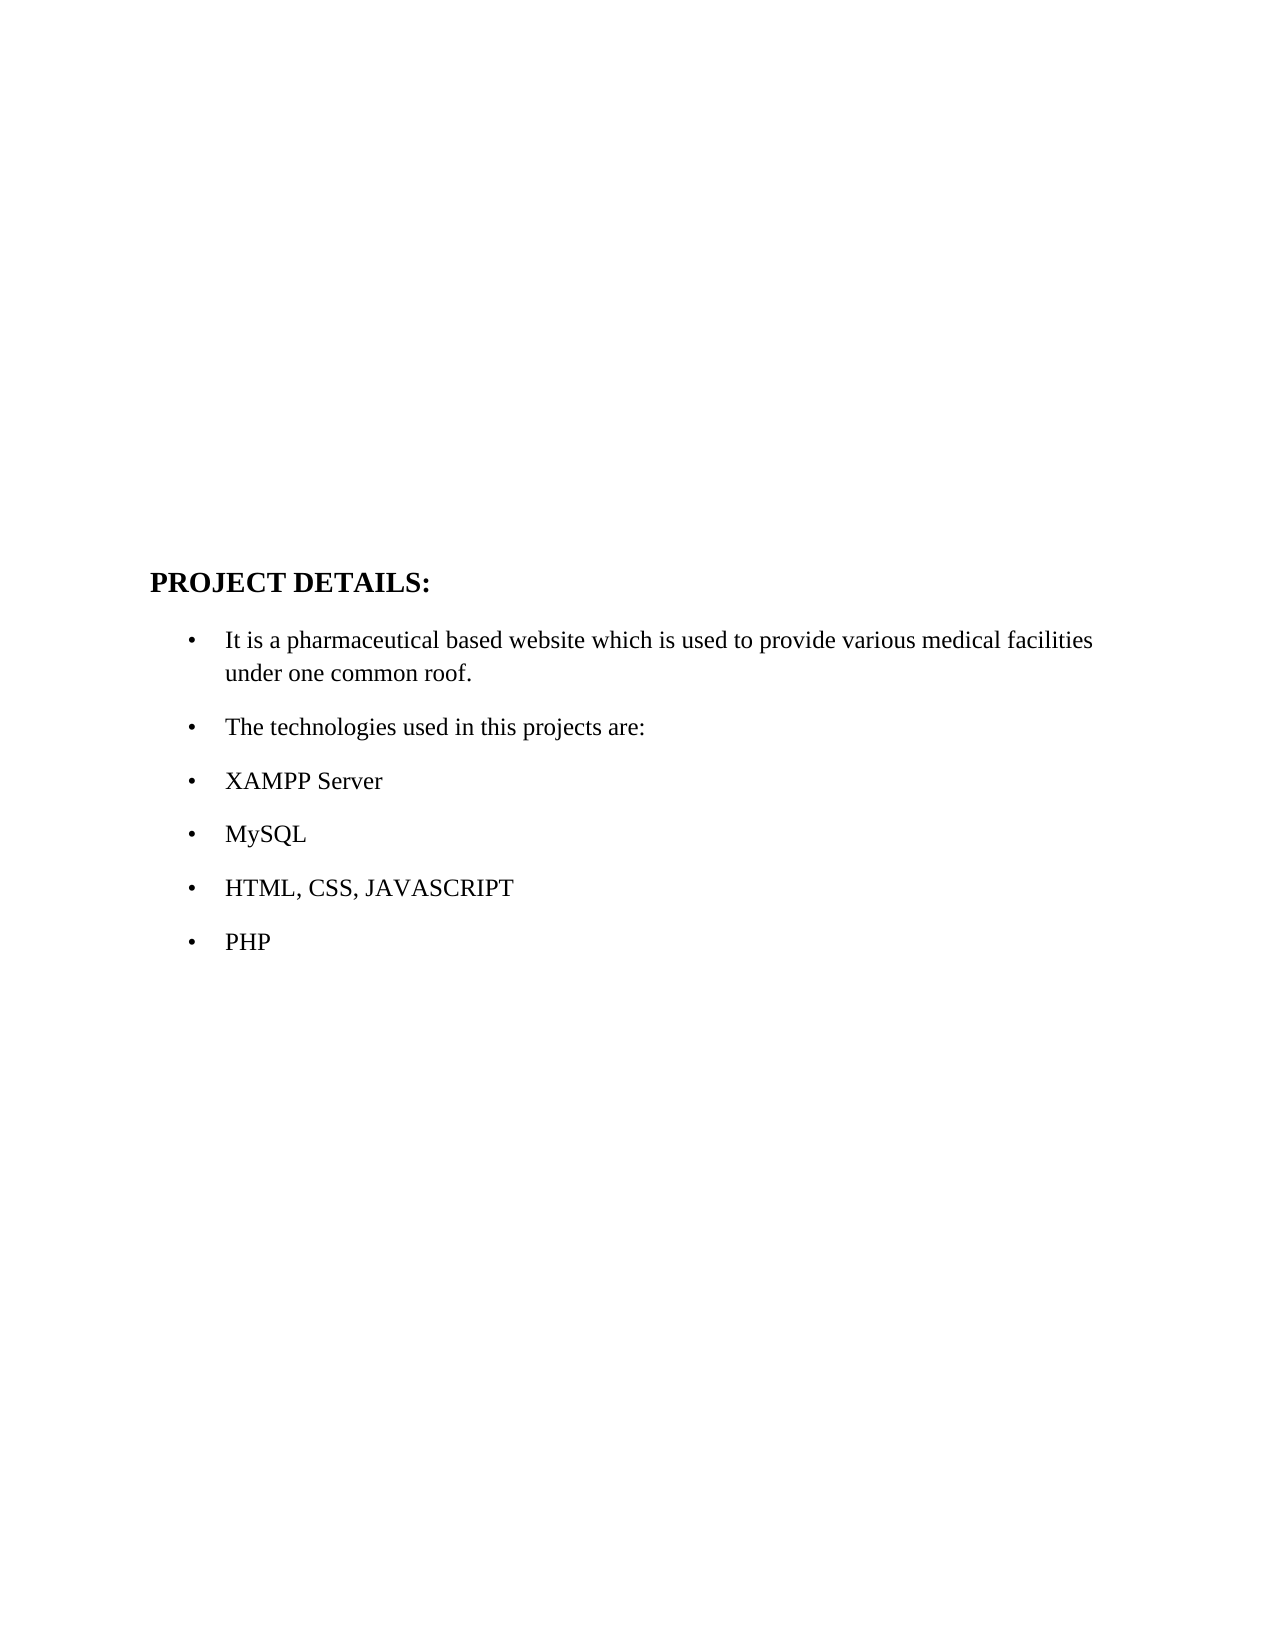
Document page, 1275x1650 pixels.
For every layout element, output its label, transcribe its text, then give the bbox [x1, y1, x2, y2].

list It is a pharmaceutical based website which is used to provide various medical facilities under one common roof. [187, 625, 1125, 687]
list MySQL [187, 819, 1125, 848]
text PROJECT DETAILS: [150, 566, 1125, 599]
list XAMPP Server [187, 766, 1125, 794]
list The technologies used in this projects are: [187, 712, 1125, 741]
list PHP [187, 927, 1125, 956]
list HTML, CSS, JAVASCRIPT [187, 873, 1125, 902]
